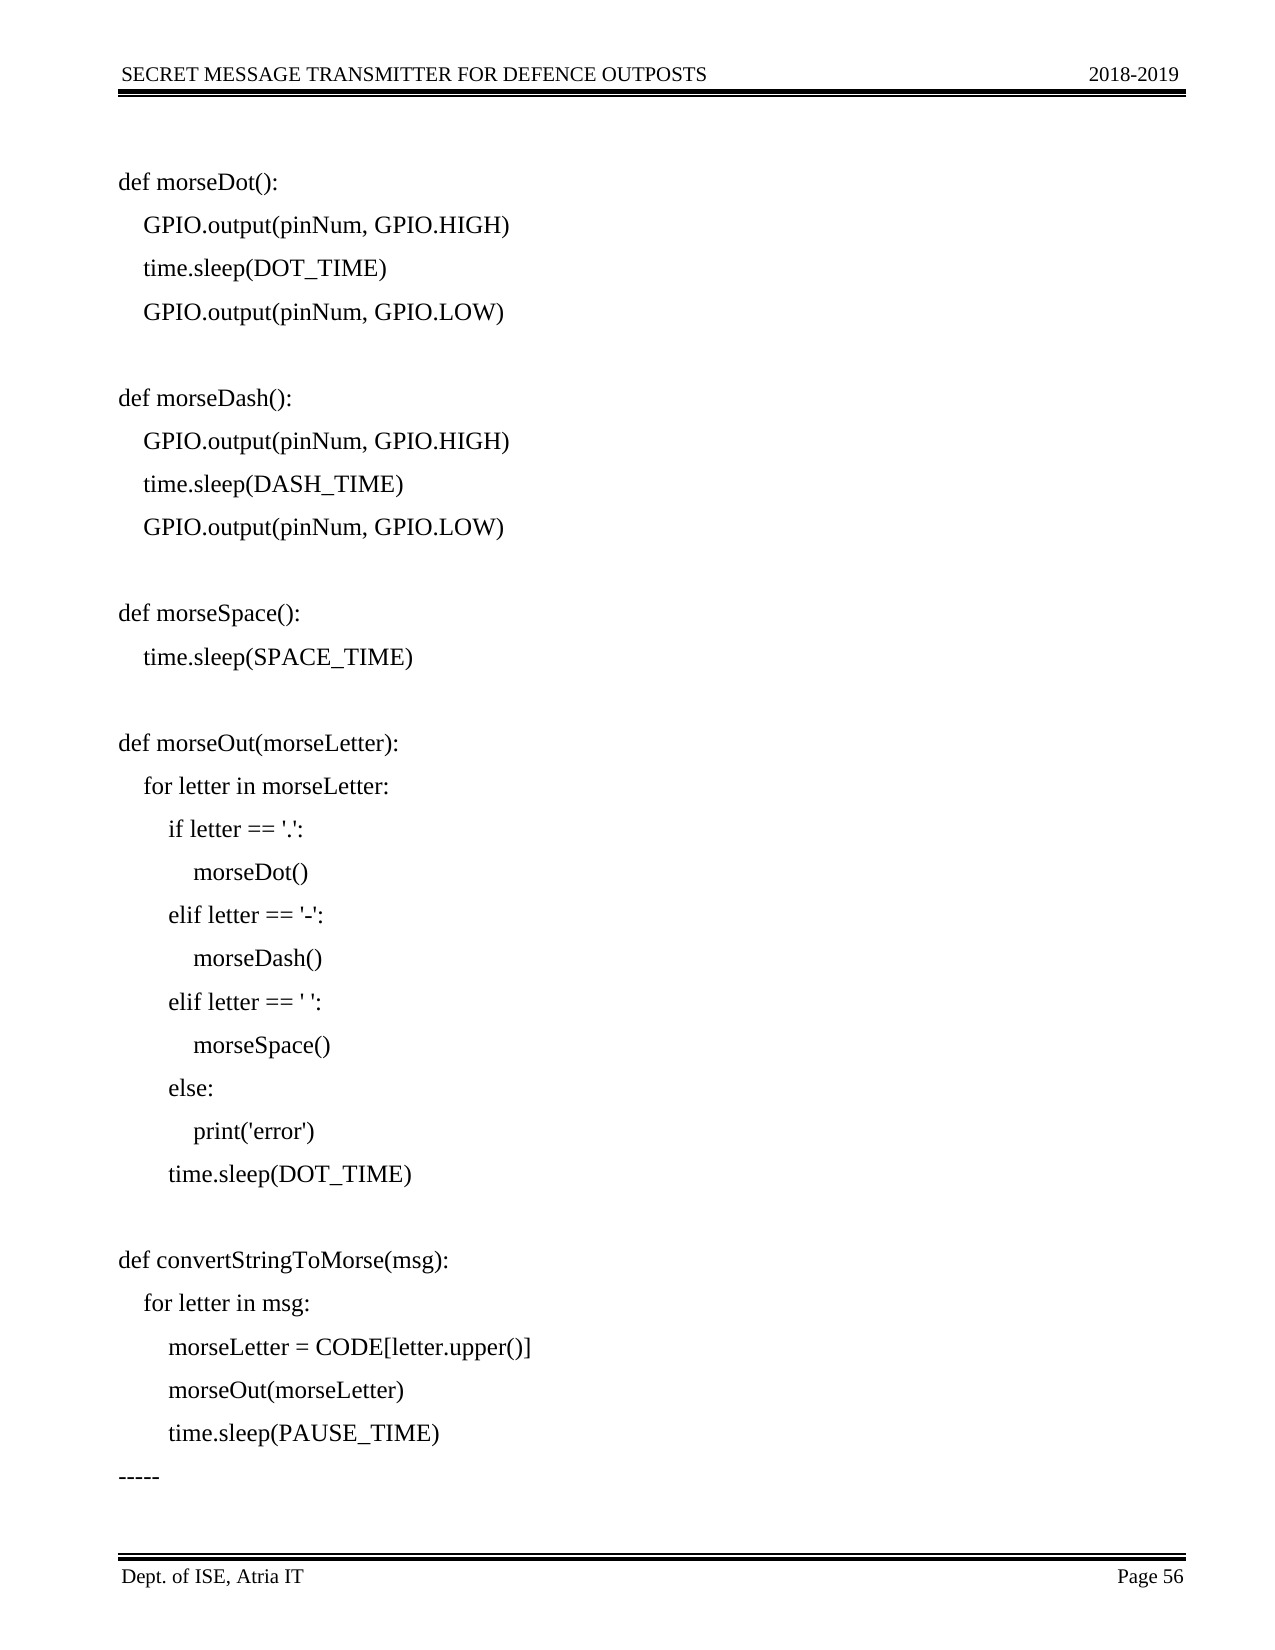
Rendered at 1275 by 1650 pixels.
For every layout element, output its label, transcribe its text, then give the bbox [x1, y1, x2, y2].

text def morseSpace(): [118, 598, 1186, 627]
text time.sleep(DASH_TIME) [118, 469, 1186, 498]
text def morseDash(): [118, 383, 1186, 412]
text elif letter == ' ': [118, 987, 1186, 1015]
text def morseOut(morseLetter): [118, 728, 1186, 757]
text GPIO.output(pinNum, GPIO.HIGH) [118, 210, 1186, 239]
text time.sleep(DOT_TIME) [118, 1159, 1186, 1188]
text elif letter == '-': [118, 900, 1186, 929]
text print('error') [118, 1116, 1186, 1145]
text for letter in msg: [118, 1288, 1186, 1317]
text morseDot() [118, 857, 1186, 886]
text if letter == '.': [118, 814, 1186, 843]
text morseLetter = CODE[letter.upper()] [118, 1332, 1186, 1360]
text GPIO.output(pinNum, GPIO.LOW) [118, 297, 1186, 325]
text GPIO.output(pinNum, GPIO.HIGH) [118, 426, 1186, 455]
text time.sleep(DOT_TIME) [118, 253, 1186, 282]
text for letter in morseLetter: [118, 771, 1186, 800]
text morseDash() [118, 943, 1186, 972]
text morseSpace() [118, 1030, 1186, 1058]
text def morseDot(): [118, 167, 1186, 196]
text morseOut(morseLetter) [118, 1375, 1186, 1403]
text else: [118, 1073, 1186, 1102]
text GPIO.output(pinNum, GPIO.LOW) [118, 512, 1186, 541]
text time.sleep(SPACE_TIME) [118, 642, 1186, 670]
text time.sleep(PAUSE_TIME) [118, 1418, 1186, 1447]
text def convertStringToMorse(msg): [118, 1245, 1186, 1274]
text ----- [118, 1461, 1186, 1490]
